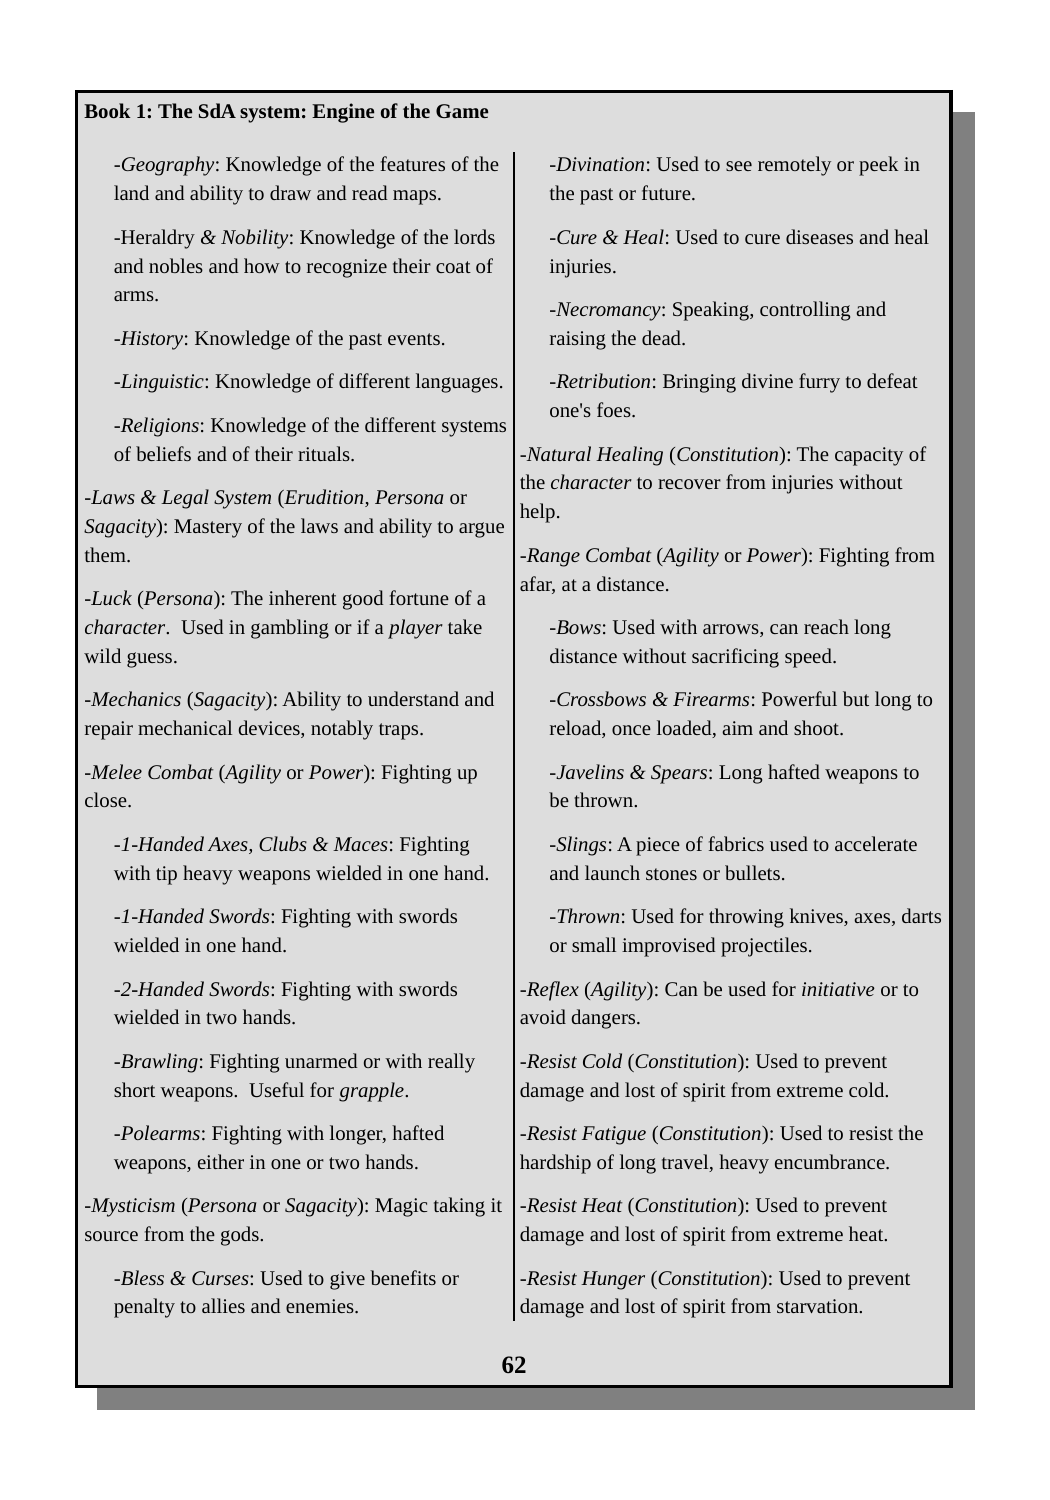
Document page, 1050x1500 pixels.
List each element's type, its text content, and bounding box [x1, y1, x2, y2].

text -Bless & Curses: Used to give benefits or penalty to allies and enemies. [113, 1266, 508, 1318]
text -Retribution: Bringing divine furry to defeat one's foes. [549, 369, 943, 422]
text -Heraldry & Nobility: Knowledge of the lords and nobles and how to recognize their coat of arms. [113, 225, 508, 306]
text -1-Handed Axes, Clubs & Maces: Fighting with tip heavy weapons wielded in one hand. [113, 832, 508, 885]
text -Resist Heat (Constitution): Used to prevent damage and lost of spirit from extreme heat. [519, 1193, 943, 1246]
text -Slings: A piece of fabrics used to accelerate and launch stones or bullets. [549, 832, 943, 885]
text -Resist Cold (Constitution): Used to prevent damage and lost of spirit from extreme cold. [519, 1049, 943, 1102]
text -Melee Combat (Agility or Power): Fighting up close. [84, 759, 508, 812]
text -Thrown: Used for throwing knives, axes, darts or small improvised projectiles. [549, 904, 943, 957]
text -Mechanics (Sagacity): Ability to understand and repair mechanical devices, notably traps. [84, 687, 508, 740]
text -Divination: Used to see remotely or peek in the past or future. [549, 152, 943, 205]
text -Reflex (Agility): Can be used for initiative or to avoid dangers. [519, 976, 943, 1029]
text -Necromancy: Speaking, controlling and raising the dead. [549, 297, 943, 350]
text -Geography: Knowledge of the features of the land and ability to draw and read maps. [113, 152, 508, 205]
text -Javelins & Spears: Long hafted weapons to be thrown. [549, 759, 943, 812]
text -Laws & Legal System (Erudition, Persona or Sagacity): Mastery of the laws and ability to argue them. [84, 485, 508, 567]
text -2-Handed Swords: Fighting with swords wielded in two hands. [113, 976, 508, 1029]
text -Resist Fatigue (Constitution): Used to resist the hardship of long travel, heavy encumbrance. [519, 1121, 943, 1174]
text -Luck (Persona): The inherent good fortune of a character. Used in gambling or if a player take wild guess. [84, 586, 508, 668]
text -Natural Healing (Constitution): The capacity of the character to recover from injuries without help. [519, 442, 943, 523]
text -Religions: Knowledge of the different systems of beliefs and of their rituals. [113, 413, 508, 466]
text -Resist Hunger (Constitution): Used to prevent damage and lost of spirit from starvation. [519, 1266, 943, 1318]
text -Mysticism (Persona or Sagacity): Magic taking it source from the gods. [84, 1193, 508, 1246]
text -Linguistic: Knowledge of different languages. [113, 369, 508, 393]
text -Cure & Heal: Used to cure diseases and heal injuries. [549, 225, 943, 278]
text -Range Combat (Agility or Power): Fighting from afar, at a distance. [519, 543, 943, 596]
text -Brawling: Fighting unarmed or with really short weapons. Useful for grapple. [113, 1049, 508, 1102]
text -History: Knowledge of the past events. [113, 326, 508, 350]
text -Crossbows & Firearms: Powerful but long to reload, once loaded, aim and shoot. [549, 687, 943, 740]
text -Bows: Used with arrows, can reach long distance without sacrificing speed. [549, 615, 943, 668]
text -Polearms: Fighting with longer, hafted weapons, either in one or two hands. [113, 1121, 508, 1174]
text -1-Handed Swords: Fighting with swords wielded in one hand. [113, 904, 508, 957]
